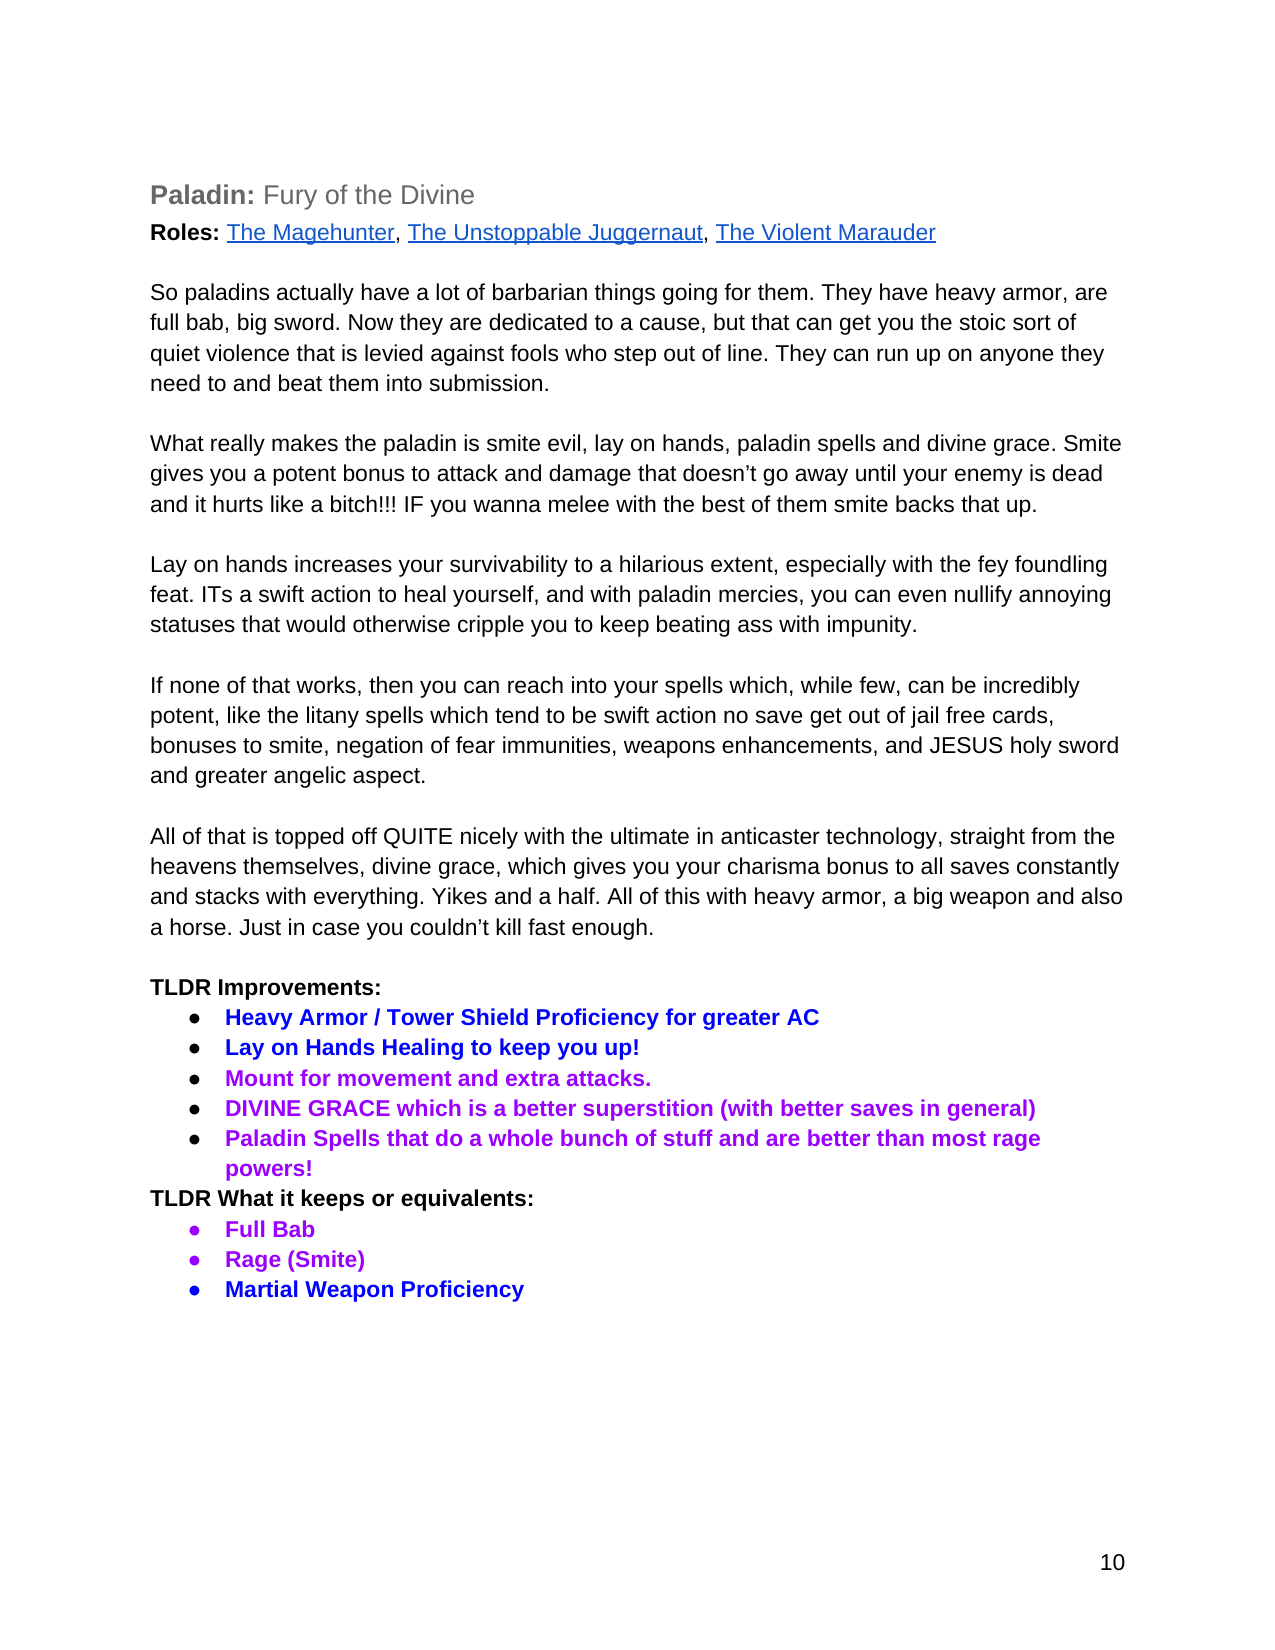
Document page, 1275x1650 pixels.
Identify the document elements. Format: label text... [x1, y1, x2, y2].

text Roles: The Magehunter, The Unstoppable Juggernaut, The Violent Marauder [150, 219, 1125, 245]
subtitle Paladin: Fury of the Divine [150, 179, 1125, 210]
list Full Bab [187, 1216, 1125, 1242]
list Mount for movement and extra attacks. [187, 1064, 1125, 1091]
list Rage (Smite) [187, 1246, 1125, 1272]
list Lay on Hands Healing to keep you up! [187, 1034, 1125, 1061]
text If none of that works, then you can reach into your spells which, while few, can be incredibly potent, like the litany spells which tend to be swift action no save get out of jail free cards, bonuses to smite, negation of fear immunities, weapons enhancements, and JESUS holy sword and greater angelic aspect. All of that is topped off QUITE nicely with the ultimate in anticaster technology, straight from the heavens themselves, divine grace, which gives you your charisma bonus to all saves constantly and stacks with everything. Yikes and a half. All of this with heavy armor, a big weapon and also a horse. Just in case you couldn’t kill fast enough. [150, 672, 1125, 940]
text TLDR What it keeps or equivalents: [150, 1185, 1125, 1212]
text TLDR Improvements: [150, 974, 1125, 1000]
text So paladins actually have a lot of barbarian things going for them. They have heavy armor, are full bab, big sword. Now they are dedicated to a cause, but that can get you the stoic sort of quiet violence that is levied against fools who step out of line. They can run up on anyone they need to and beat them into submission. What really makes the paladin is smite evil, lay on hands, paladin spells and divine grace. Smite gives you a potent bonus to attack and damage that doesn’t go away until your enemy is dead and it hurts like a bitch!!! IF you wanna melee with the best of them smite backs that up. Lay on hands increases your survivability to a hilarious extent, especially with the fey foundling feat. ITs a swift action to heal yourself, and with paladin mercies, you can even nullify annoying statuses that would otherwise cripple you to keep beating ass with impunity. [150, 279, 1125, 638]
list Paladin Spells that do a whole bunch of stuff and are better than most rage powers! [187, 1125, 1125, 1182]
list Martial Weapon Proficiency [187, 1276, 1125, 1302]
list Heavy Armor / Tower Shield Proficiency for greater AC [187, 1004, 1125, 1031]
list DIVINE GRACE which is a better superstition (with better saves in general) [187, 1095, 1125, 1121]
